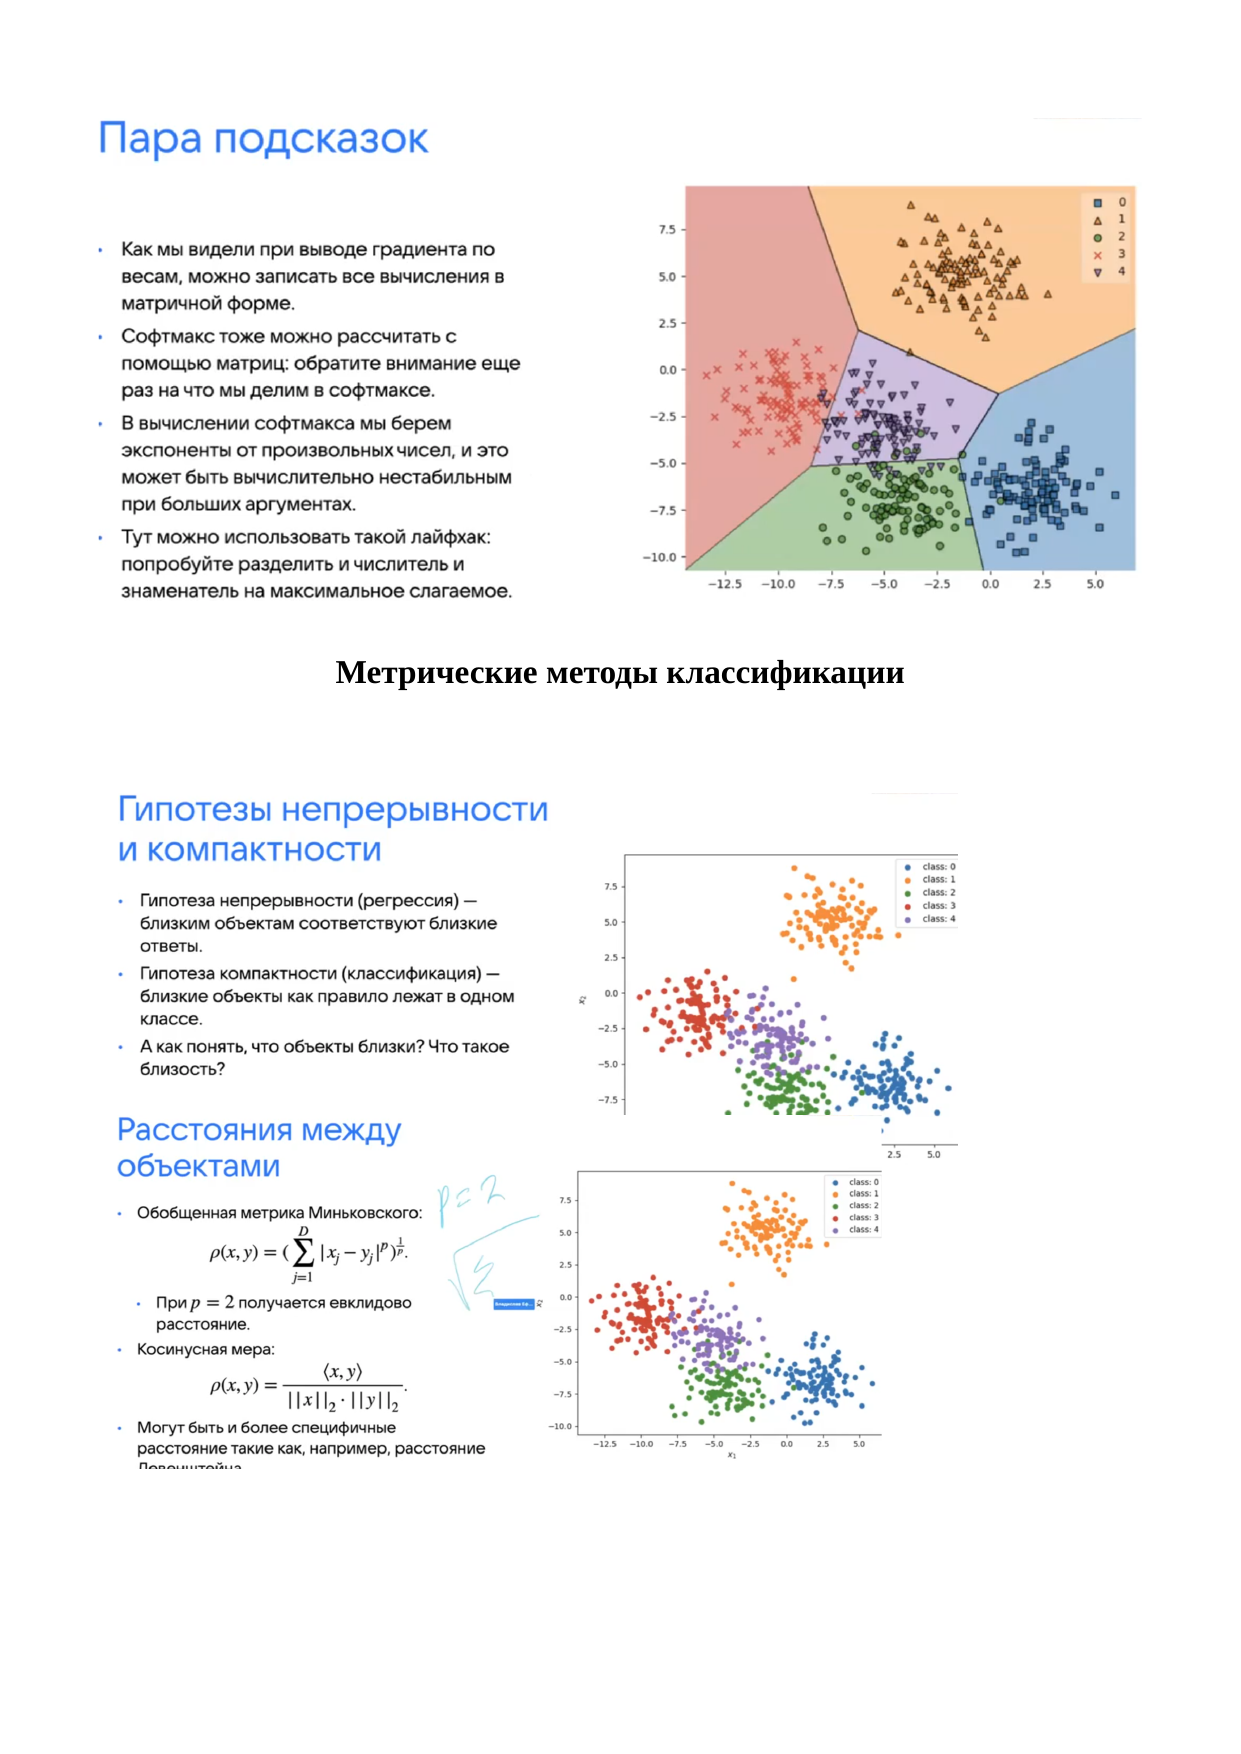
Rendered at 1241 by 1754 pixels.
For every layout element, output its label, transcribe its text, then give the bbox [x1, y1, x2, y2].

text Метрические методы классификации [118, 652, 1122, 691]
picture [98, 118, 1142, 601]
picture [117, 793, 958, 1469]
